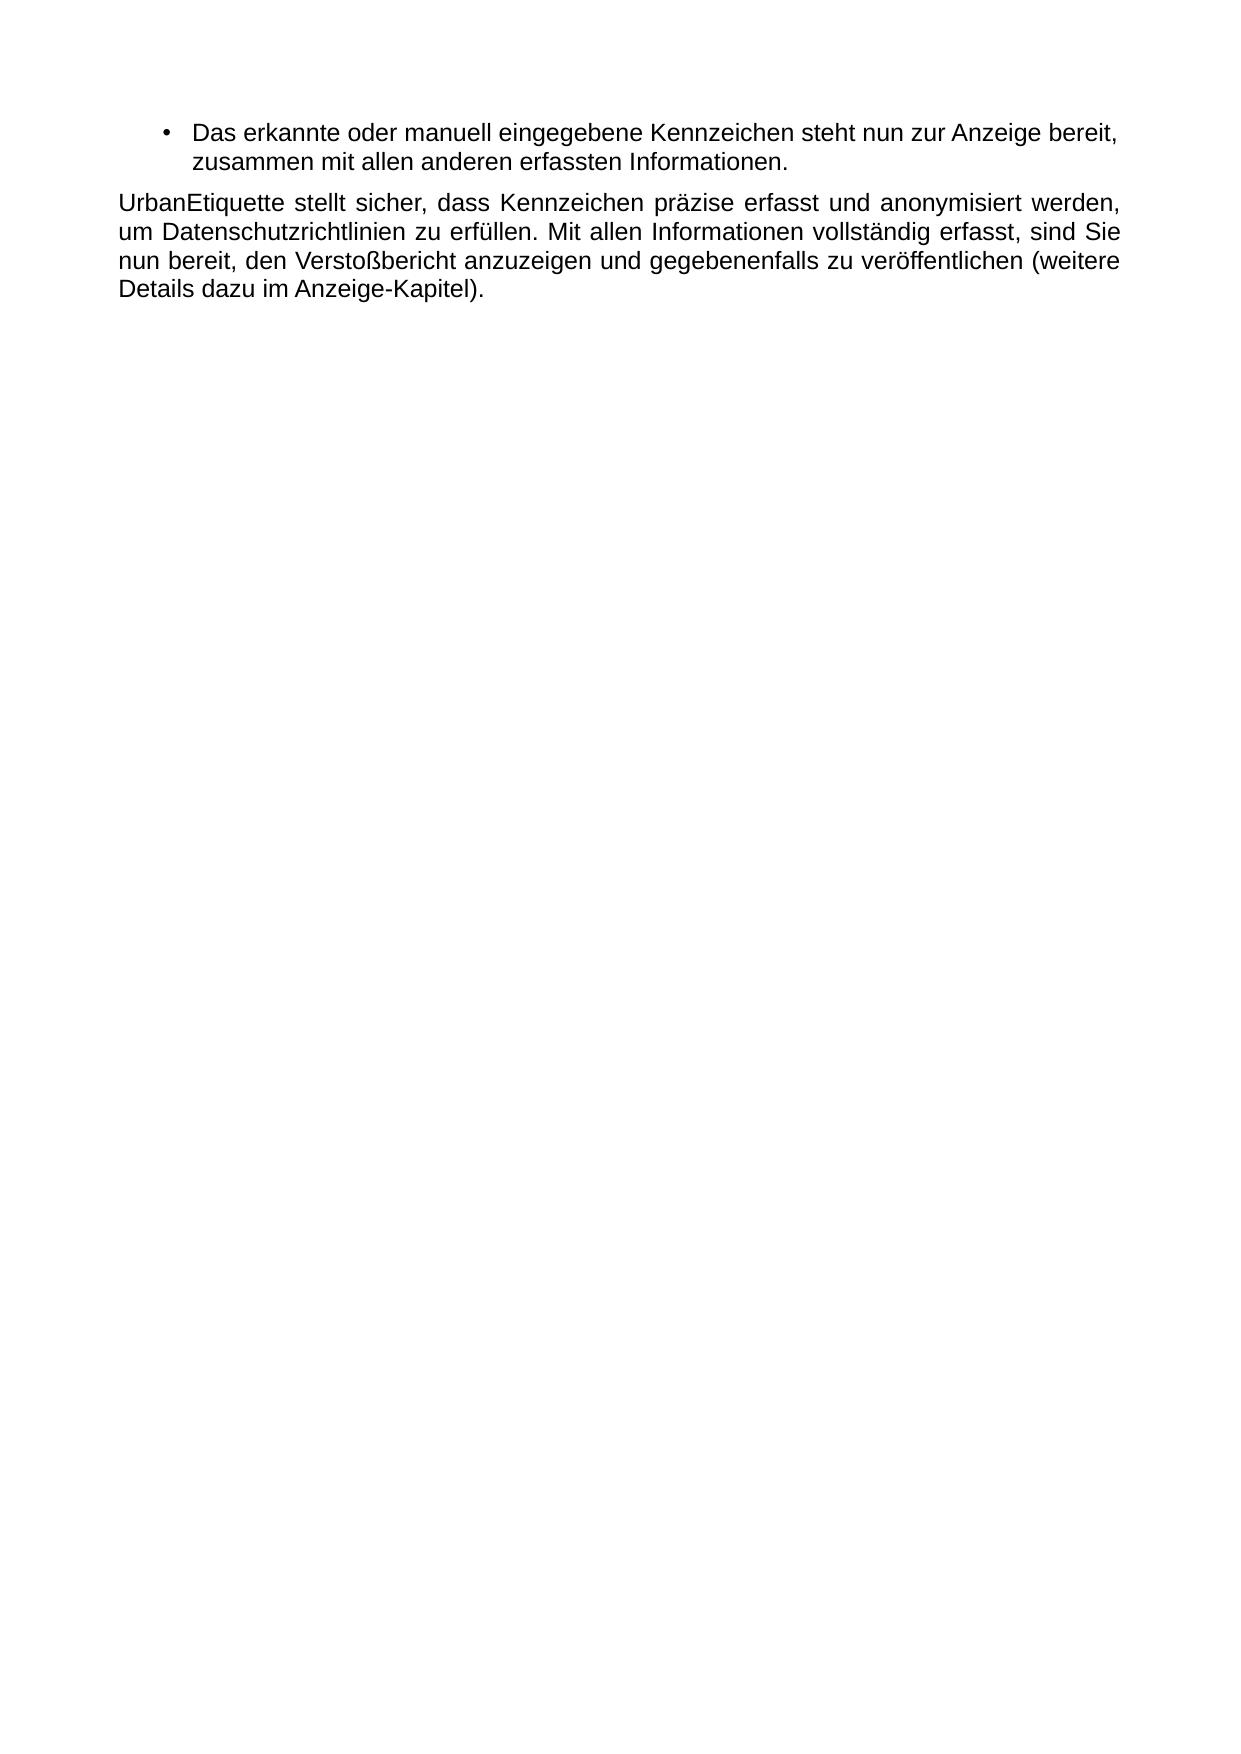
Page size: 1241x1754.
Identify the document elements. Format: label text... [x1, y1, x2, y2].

text UrbanEtiquette stellt sicher, dass Kennzeichen präzise erfasst und anonymisiert werden, um Datenschutzrichtlinien zu erfüllen. Mit allen Informationen vollständig erfasst, sind Sie nun bereit, den Verstoßbericht anzuzeigen und gegebenenfalls zu veröffentlichen (weitere Details dazu im Anzeige-Kapitel). [118, 188, 1122, 303]
list Das erkannte oder manuell eingegebene Kennzeichen steht nun zur Anzeige bereit, zusammen mit allen anderen erfassten Informationen. [162, 118, 1122, 176]
